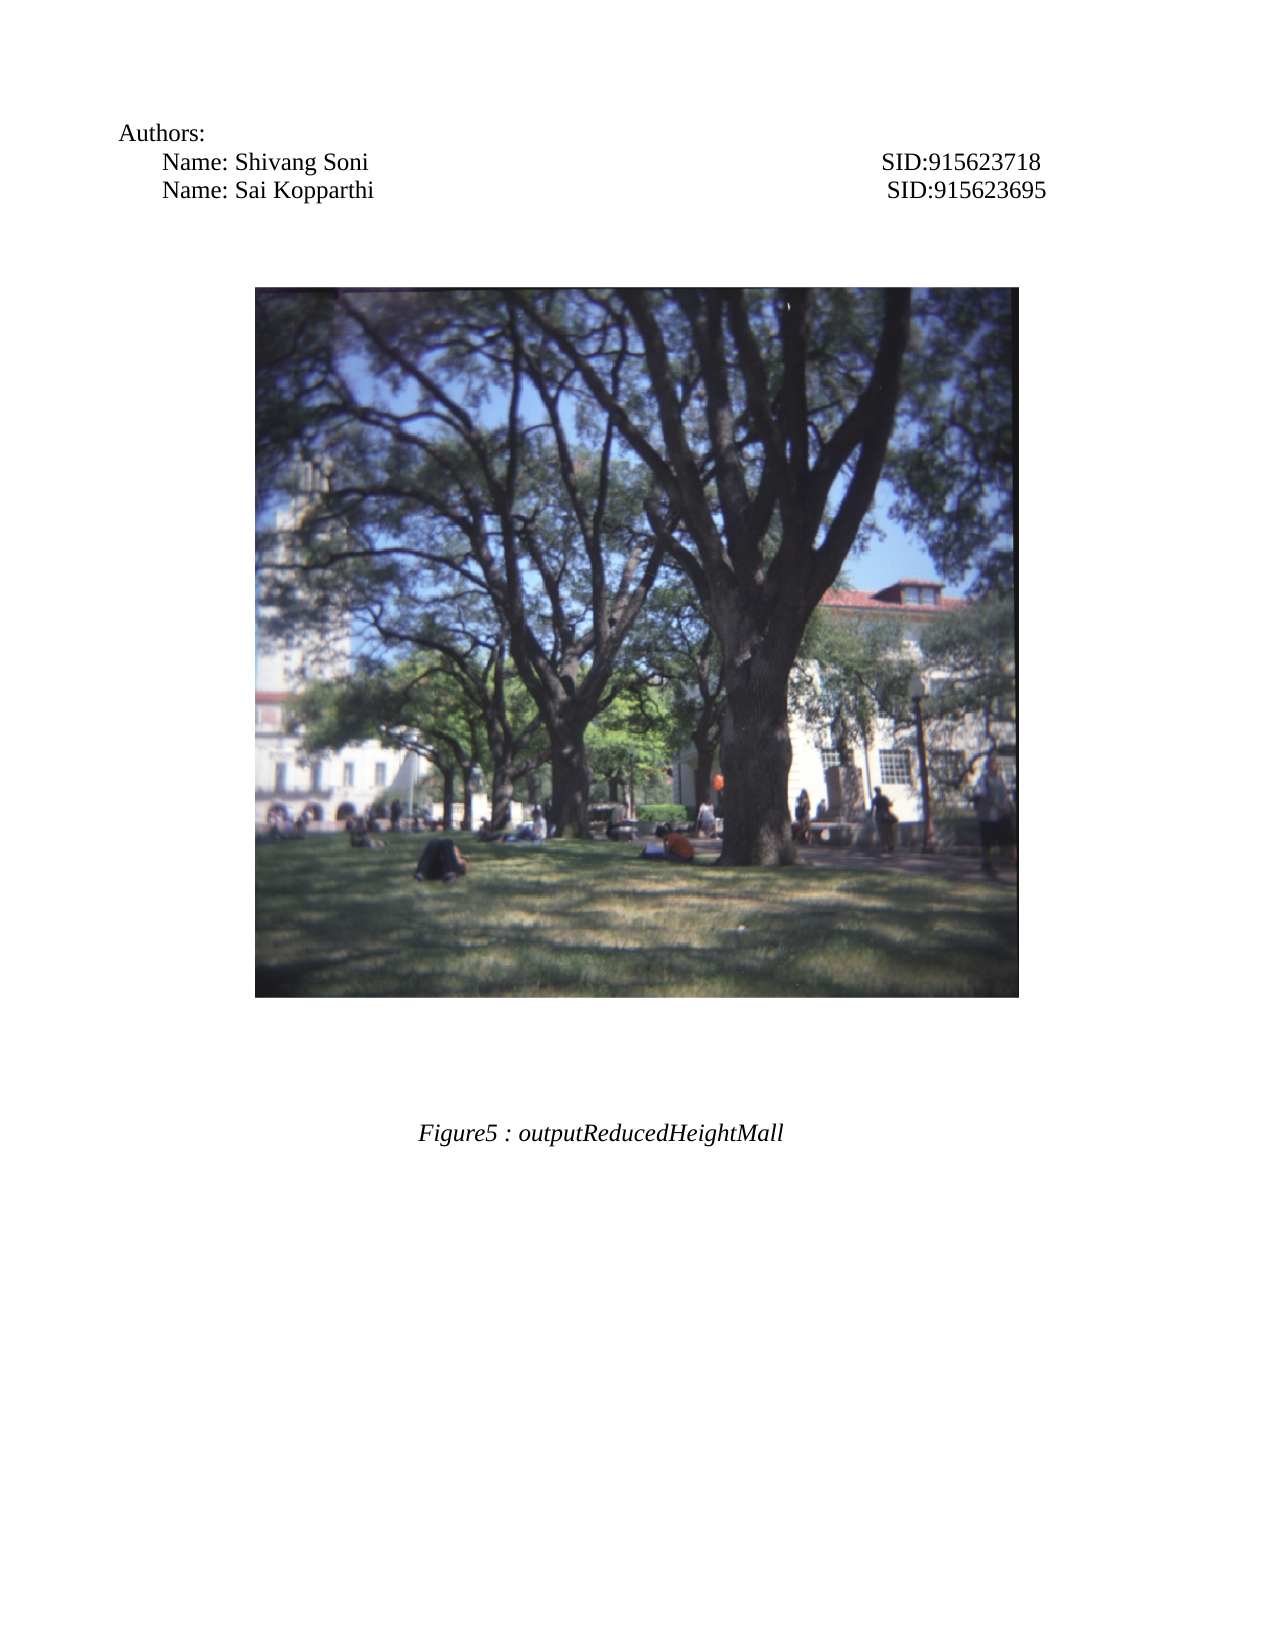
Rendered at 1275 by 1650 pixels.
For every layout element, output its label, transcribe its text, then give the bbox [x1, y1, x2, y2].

text Figure5 : outputReducedHeightMall [118, 1091, 1157, 1146]
picture [118, 246, 1157, 1091]
